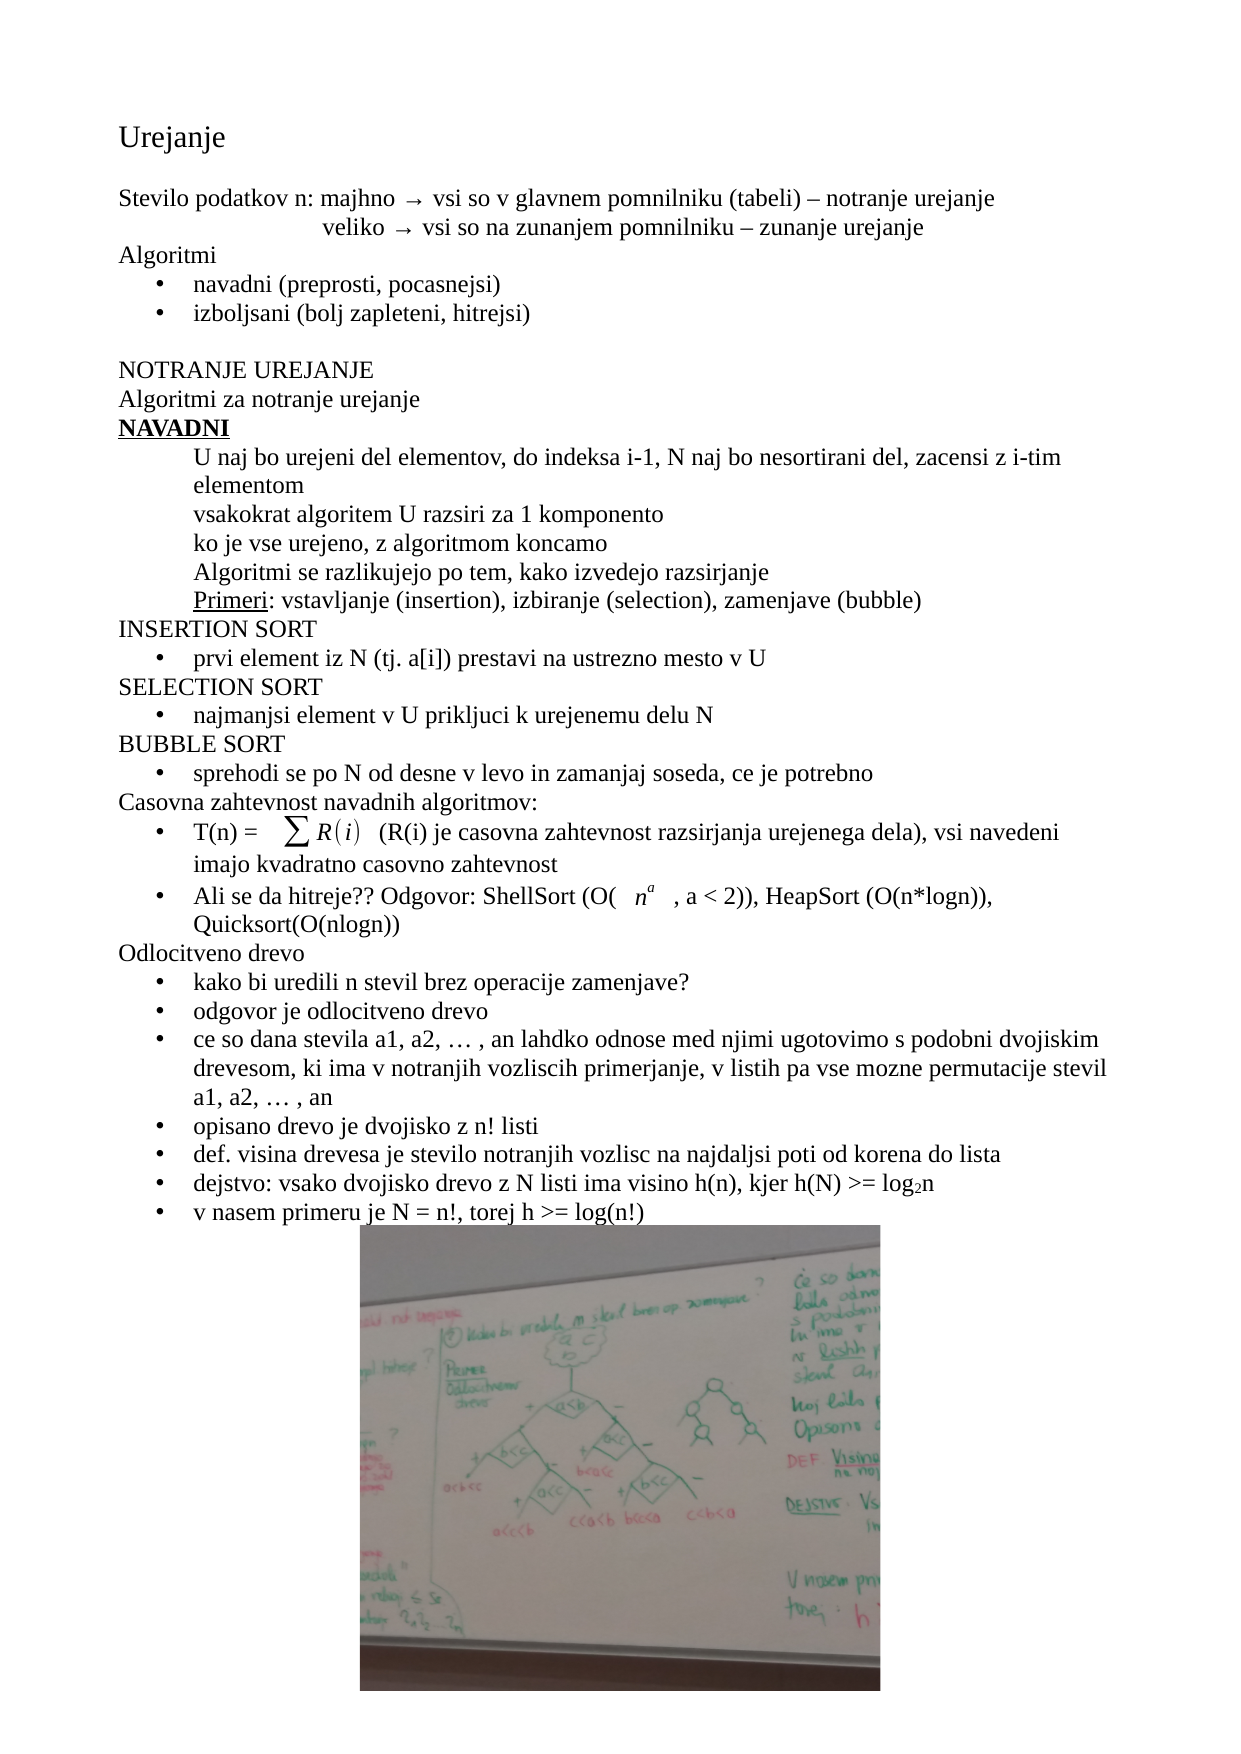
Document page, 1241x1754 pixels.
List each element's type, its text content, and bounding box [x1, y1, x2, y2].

list izboljsani (bolj zapleteni, hitrejsi) [156, 298, 1122, 327]
list dejstvo: vsako dvojisko drevo z N listi ima visino h(n), kjer h(N) >= log2n [156, 1168, 1122, 1197]
text veliko → vsi so na zunanjem pomnilniku – zunanje urejanje [118, 212, 1122, 240]
list ko je vse urejeno, z algoritmom koncamo [156, 528, 1122, 557]
list def. visina drevesa je stevilo notranjih vozlisc na najdaljsi poti od korena do lista [156, 1139, 1122, 1168]
list sprehodi se po N od desne v levo in zamanjaj soseda, ce je potrebno [156, 758, 1122, 787]
list opisano drevo je dvojisko z n! listi [156, 1111, 1122, 1139]
text NOTRANJE UREJANJE [118, 355, 1122, 384]
list ce so dana stevila a1, a2, … , an lahdko odnose med njimi ugotovimo s podobni dvojiskim drevesom, ki ima v notranjih vozliscih primerjanje, v listih pa vse mozne permutacije stevil a1, a2, … , an [156, 1024, 1122, 1111]
text Odlocitveno drevo [118, 938, 1122, 967]
text INSERTION SORT [118, 614, 1122, 643]
list najmanjsi element v U prikljuci k urejenemu delu N [156, 700, 1122, 729]
list vsakokrat algoritem U razsiri za 1 komponento [156, 499, 1122, 528]
text Algoritmi [118, 240, 1122, 269]
text Urejanje [118, 118, 1122, 154]
list Ali se da hitreje?? Odgovor: ShellSort (O(, a < 2)), HeapSort (O(n*logn)), Quicksort(O(nlogn)) [156, 878, 1122, 938]
text Casovna zahtevnost navadnih algoritmov: [118, 787, 1122, 815]
list Primeri: vstavljanje (insertion), izbiranje (selection), zamenjave (bubble) [156, 585, 1122, 614]
list odgovor je odlocitveno drevo [156, 996, 1122, 1024]
list navadni (preprosti, pocasnejsi) [156, 269, 1122, 298]
list T(n) = (R(i) je casovna zahtevnost razsirjanja urejenega dela), vsi navedeni imajo kvadratno casovno zahtevnost [156, 815, 1122, 878]
text SELECTION SORT [118, 672, 1122, 700]
picture [359, 1225, 881, 1691]
text Algoritmi za notranje urejanje [118, 384, 1122, 413]
text Stevilo podatkov n: majhno → vsi so v glavnem pomnilniku (tabeli) – notranje urejanje [118, 183, 1122, 212]
text NAVADNI [118, 413, 1122, 442]
text BUBBLE SORT [118, 729, 1122, 758]
list prvi element iz N (tj. a[i]) prestavi na ustrezno mesto v U [156, 643, 1122, 672]
list Algoritmi se razlikujejo po tem, kako izvedejo razsirjanje [156, 557, 1122, 585]
list U naj bo urejeni del elementov, do indeksa i-1, N naj bo nesortirani del, zacensi z i-tim elementom [156, 442, 1122, 499]
list kako bi uredili n stevil brez operacije zamenjave? [156, 967, 1122, 996]
list v nasem primeru je N = n!, torej h >= log(n!) [156, 1197, 1122, 1226]
